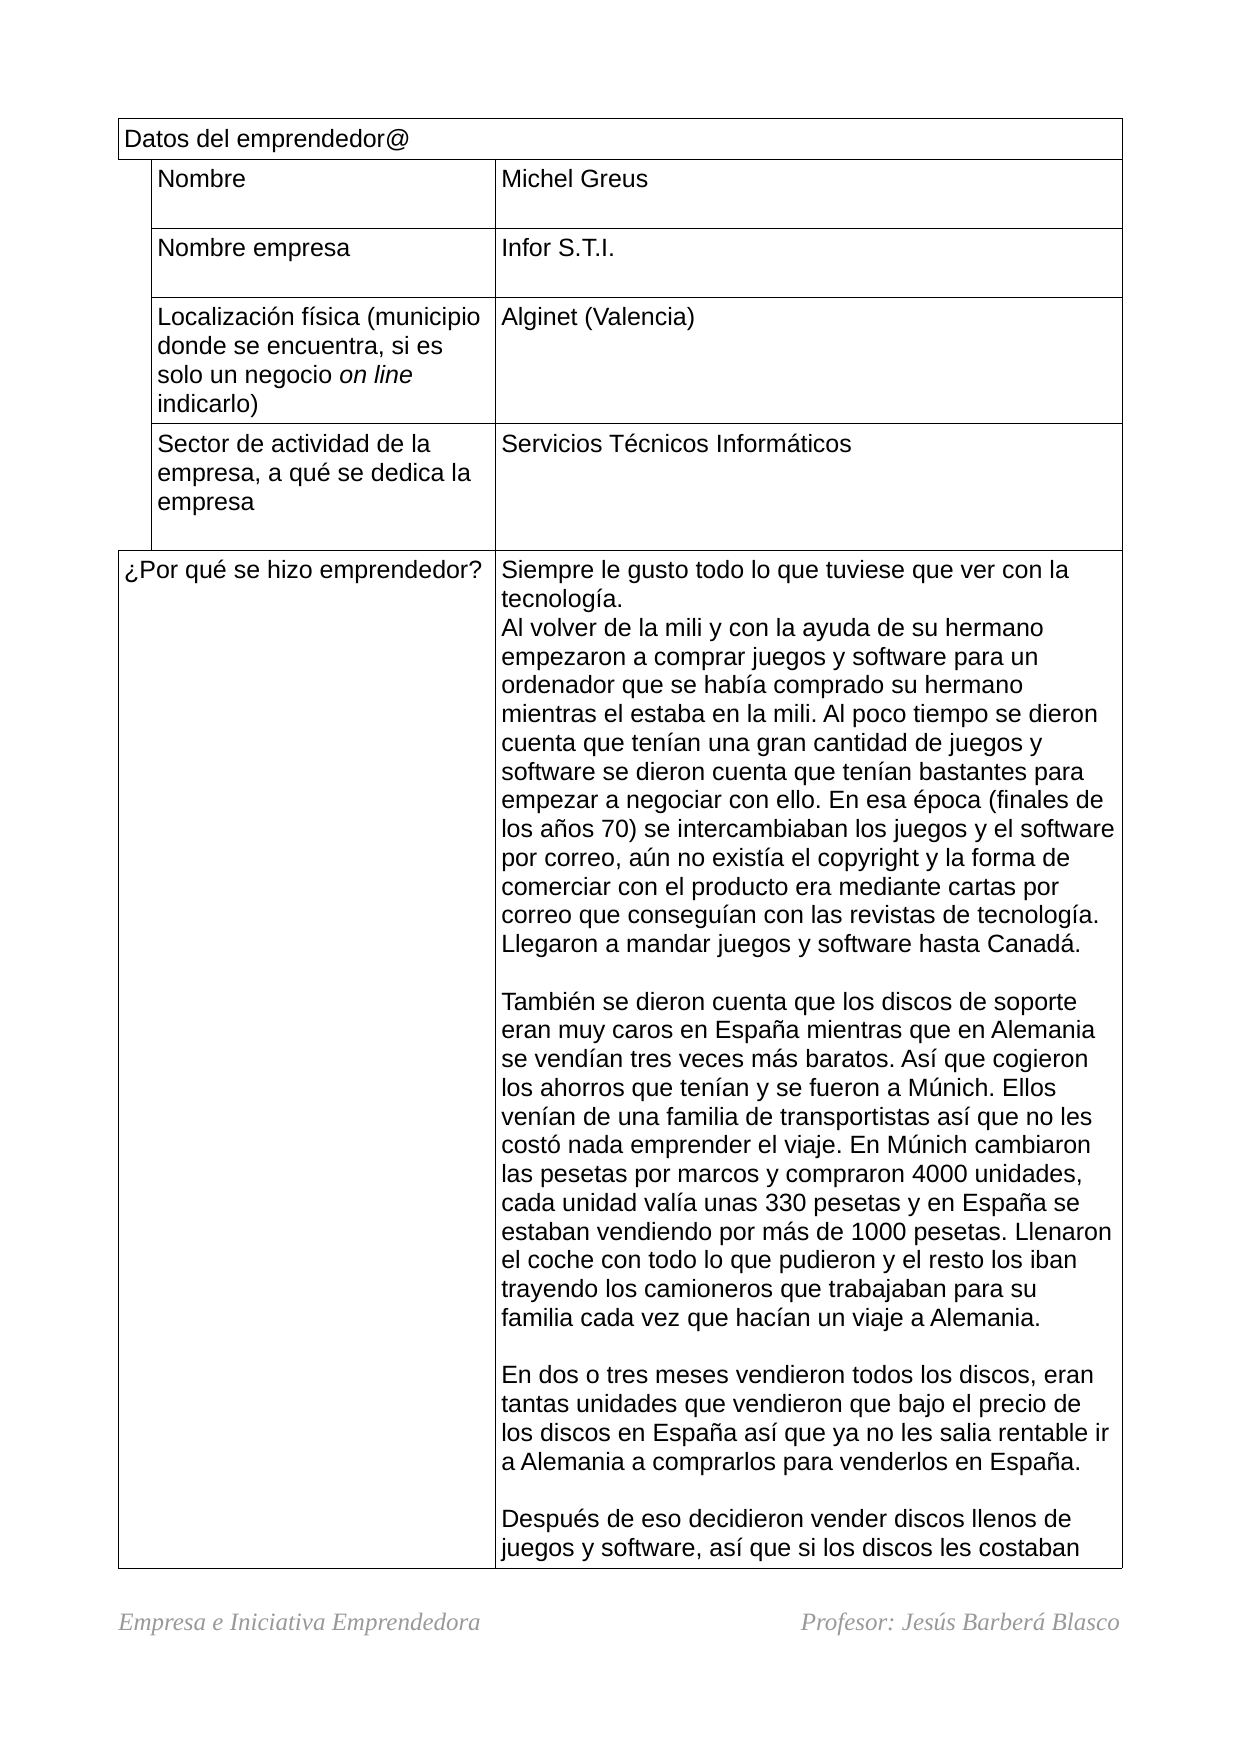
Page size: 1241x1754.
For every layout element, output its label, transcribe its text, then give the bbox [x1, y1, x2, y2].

table_cell Siempre le gusto todo lo que tuviese que ver con la tecnología. Al volver de la mili y con la ayuda de su hermano empezaron a comprar juegos y software para un ordenador que se había comprado su hermano mientras el estaba en la mili. Al poco tiempo se dieron cuenta que tenían una gran cantidad de juegos y software se dieron cuenta que tenían bastantes para empezar a negociar con ello. En esa época (finales de los años 70) se intercambiaban los juegos y el software por correo, aún no existía el copyright y la forma de comerciar con el producto era mediante cartas por correo que conseguían con las revistas de tecnología. Llegaron a mandar juegos y software hasta Canadá. También se dieron cuenta que los discos de soporte eran muy caros en España mientras que en Alemania se vendían tres veces más baratos. Así que cogieron los ahorros que tenían y se fueron a Múnich. Ellos venían de una familia de transportistas así que no les costó nada emprender el viaje. En Múnich cambiaron las pesetas por marcos y compraron 4000 unidades, cada unidad valía unas 330 pesetas y en España se estaban vendiendo por más de 1000 pesetas. Llenaron el coche con todo lo que pudieron y el resto los iban trayendo los camioneros que trabajaban para su familia cada vez que hacían un viaje a Alemania. En dos o tres meses vendieron todos los discos, eran tantas unidades que vendieron que bajo el precio de los discos en España así que ya no les salia rentable ir a Alemania a comprarlos para venderlos en España. Después de eso decidieron vender discos llenos de juegos y software, así que si los discos les costaban [496, 551, 1122, 1567]
table_cell Nombre [152, 160, 495, 227]
table_cell Sector de actividad de la empresa, a qué se dedica la empresa [152, 424, 495, 550]
table_cell Datos del emprendedor@ [119, 119, 1122, 158]
table_cell Nombre empresa [152, 229, 495, 297]
table_cell [118, 160, 151, 550]
table_cell ¿Por qué se hizo emprendedor? [119, 551, 495, 1567]
table_cell Michel Greus [496, 160, 1122, 227]
table_cell Servicios Técnicos Informáticos [496, 424, 1122, 550]
table_cell Localización física (municipio donde se encuentra, si es solo un negocio on line indicarlo) [152, 298, 495, 423]
table_cell Alginet (Valencia) [496, 298, 1122, 423]
table_cell Infor S.T.I. [496, 229, 1122, 297]
